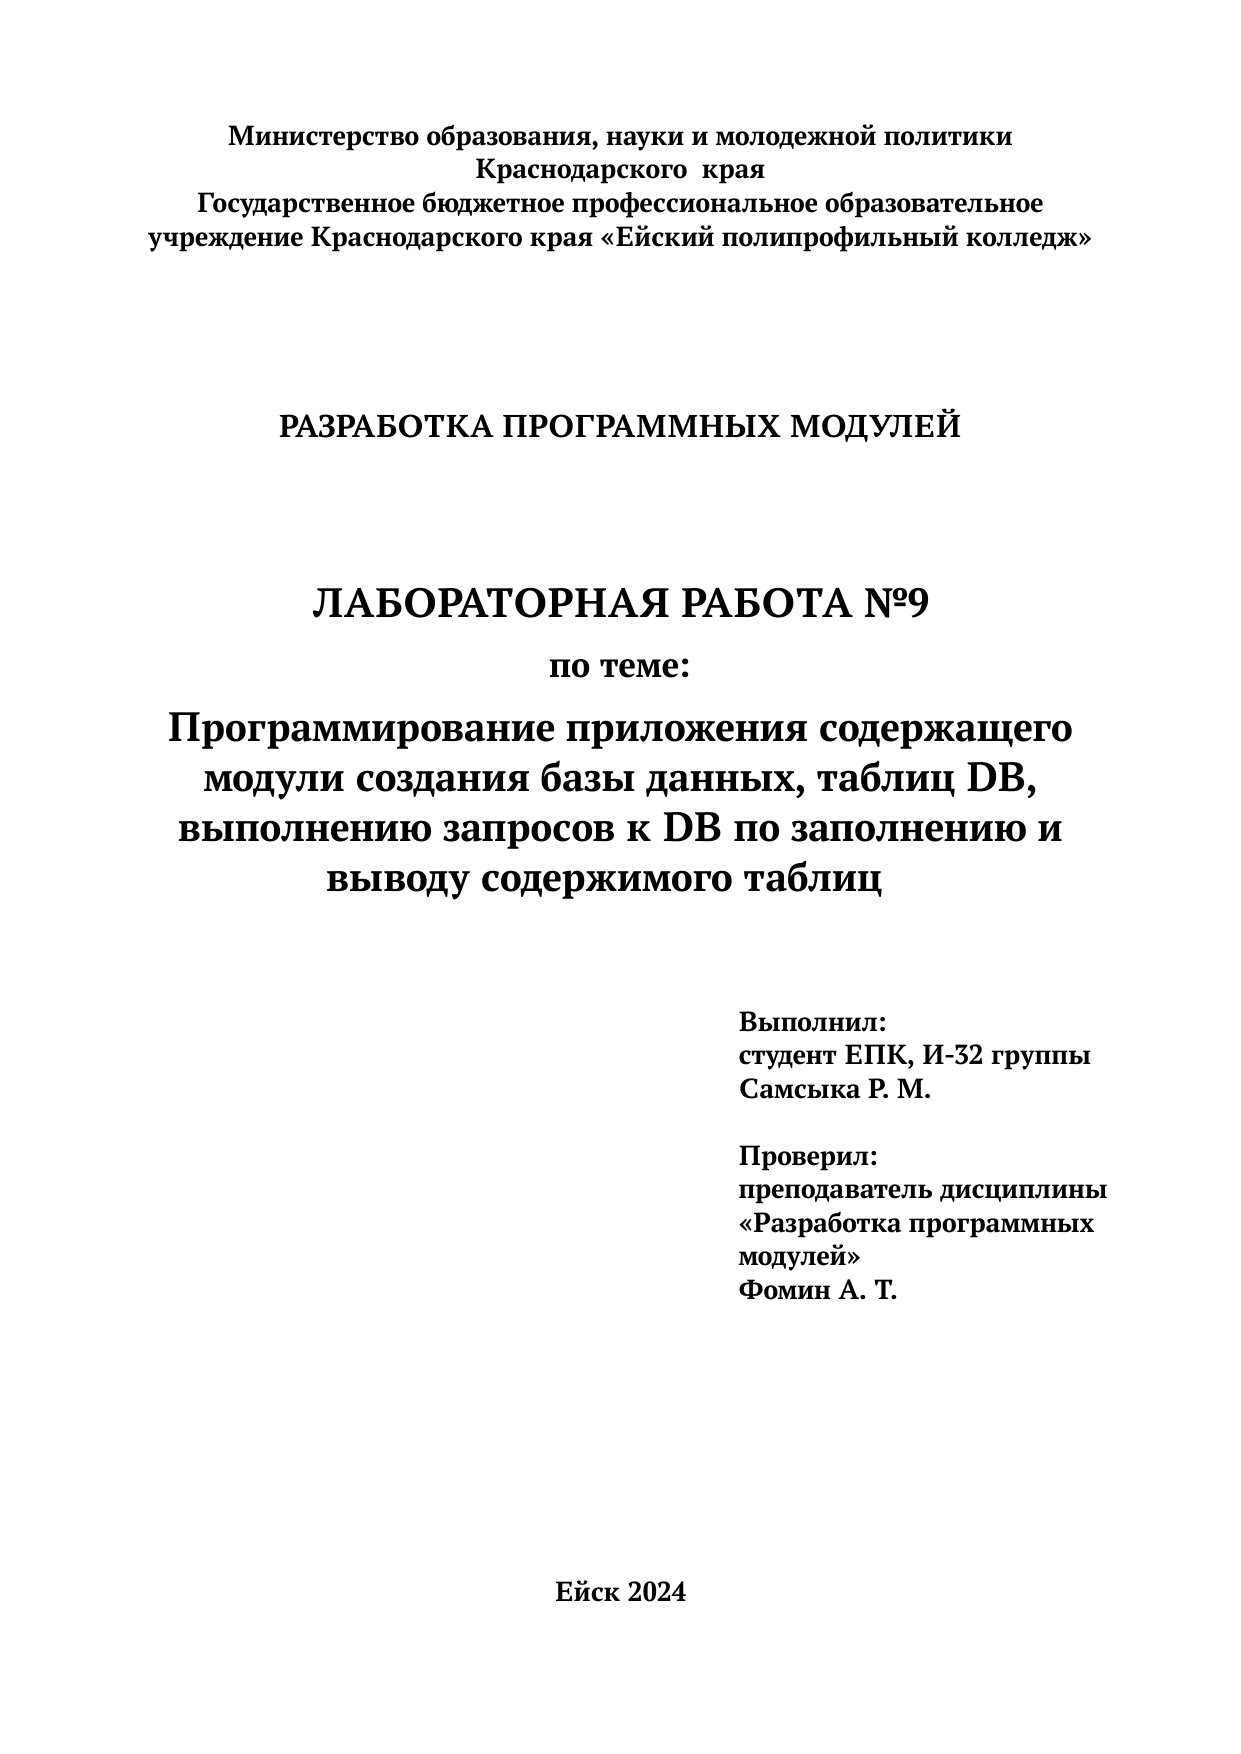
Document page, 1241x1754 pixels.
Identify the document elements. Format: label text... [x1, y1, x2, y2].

text Ейск 2024 [118, 1574, 1122, 1607]
text Краснодарского края [118, 152, 1122, 185]
subtitle Программирование приложения содержащего модули создания базы данных, таблиц DB, выполнению запросов к DB по заполнению и выводу содержимого таблиц [118, 701, 1122, 900]
text Государственное бюджетное профессиональное образовательное учреждение Краснодарского края «Ейский полипрофильный колледж» [118, 185, 1122, 252]
text Проверил: [738, 1138, 1122, 1171]
text РАЗРАБОТКА ПРОГРАММНЫХ МОДУЛЕЙ [118, 406, 1122, 445]
text студент ЕПК, И-32 группы [738, 1037, 1122, 1071]
text преподаватель дисциплины «Разработка программных модулей» [738, 1171, 1122, 1272]
text Самсыка Р. М. [738, 1071, 1122, 1104]
text Министерство образования, науки и молодежной политики [118, 118, 1122, 152]
text по теме: [118, 642, 1122, 686]
text Выполнил: [738, 1004, 1122, 1037]
text ЛАБОРАТОРНАЯ РАБОТА №9 [118, 577, 1122, 627]
text Фомин А. Т. [738, 1272, 1122, 1306]
